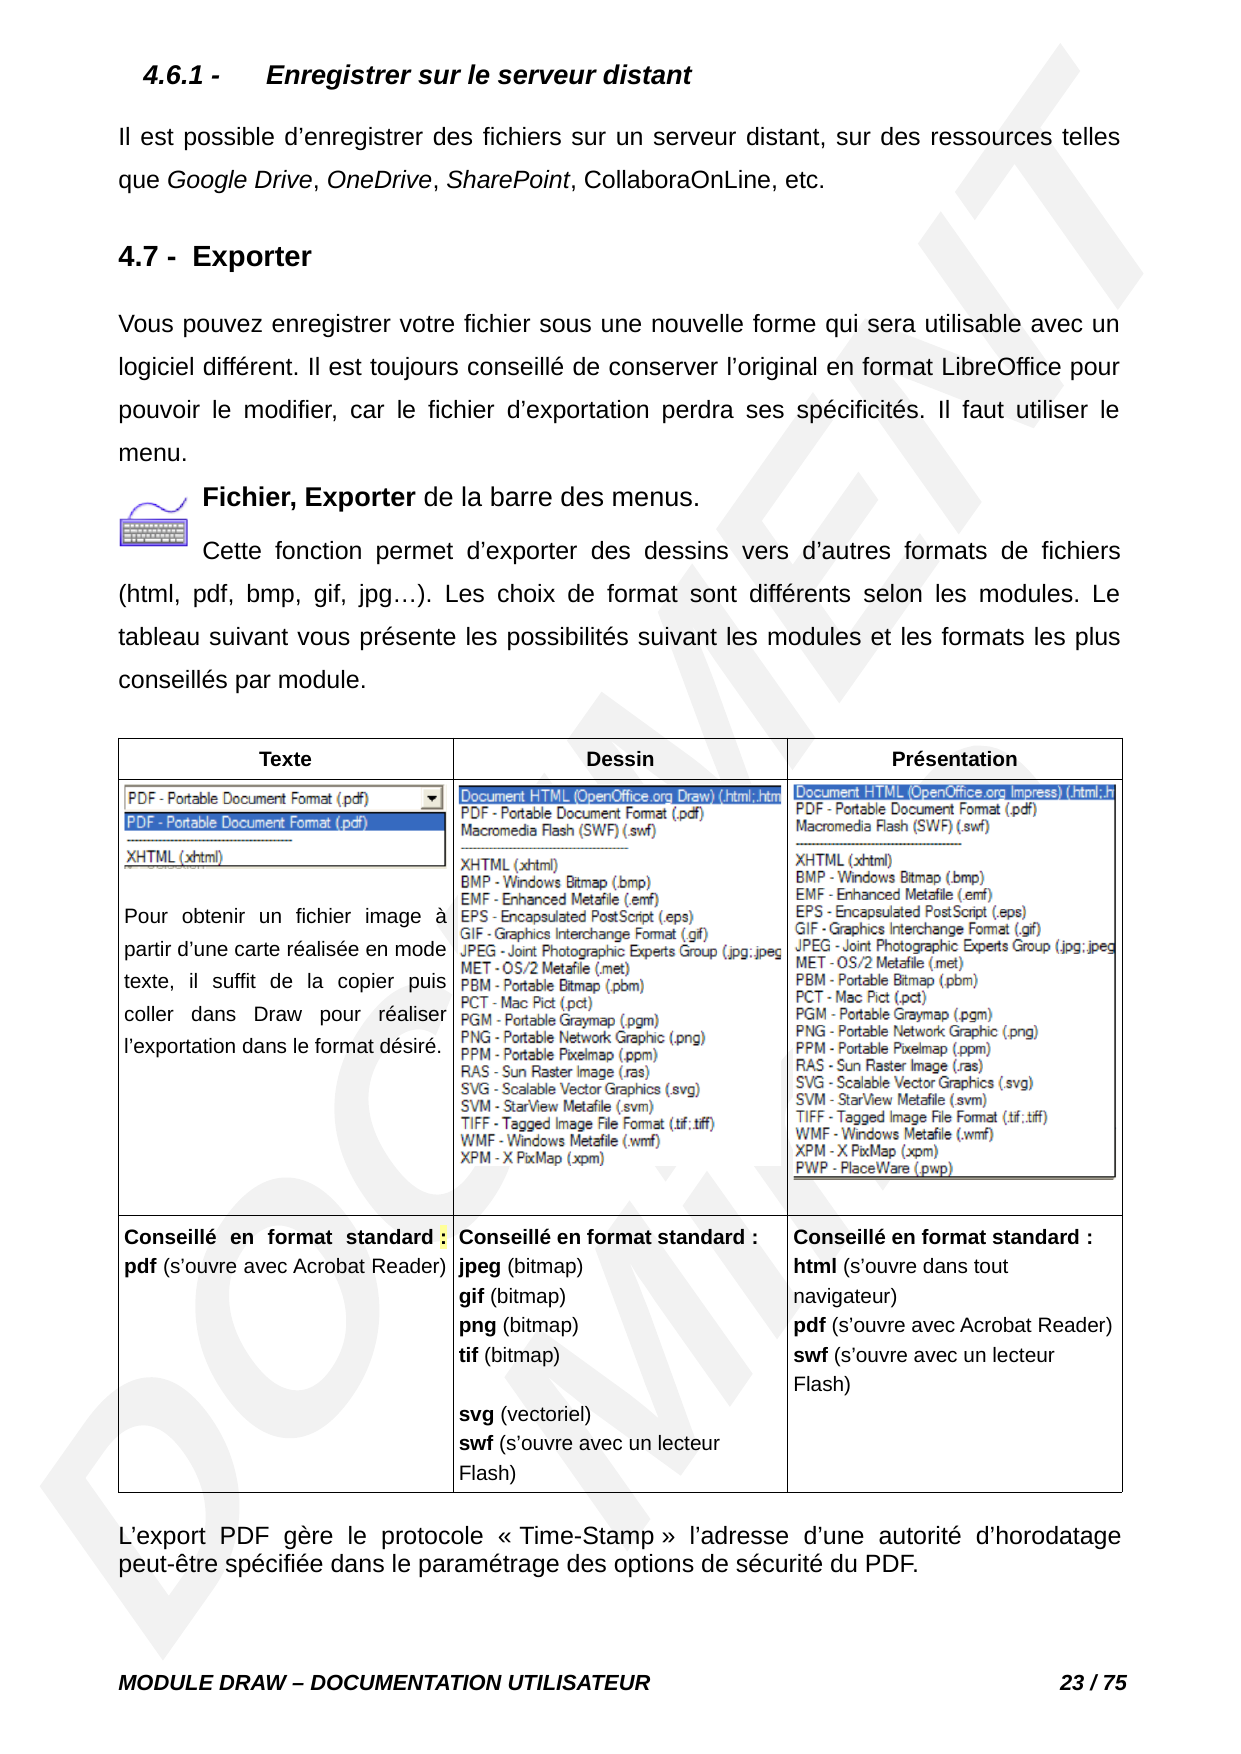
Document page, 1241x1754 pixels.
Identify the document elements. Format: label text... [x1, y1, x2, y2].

table_cell [788, 780, 1122, 1215]
text Il est possible d’enregistrer des fichiers sur un serveur distant, sur des ressources telles que Google Drive, OneDrive, SharePoint, CollaboraOnLine, etc. [118, 122, 1122, 193]
picture [458, 784, 782, 1166]
text L’export PDF gère le protocole « Time-Stamp » l’adresse d’une autorité d’horodatage peut-être spécifiée dans le paramétrage des options de sécurité du PDF. [118, 1521, 1122, 1578]
table_cell Pour obtenir un fichier image à partir d’une carte réalisée en mode texte, il suffit de la copier puis coller dans Draw pour réaliser l’exportation dans le format désiré. [119, 780, 453, 1215]
subtitle Exporter [118, 239, 1122, 273]
picture [115, 485, 191, 561]
table_header Dessin [454, 739, 787, 778]
table_cell Conseillé en format standard : jpeg (bitmap) gif (bitmap) png (bitmap) tif (bitmap) svg (vectoriel) swf (s’ouvre avec un lecteur Flash) [454, 1216, 787, 1492]
text Fichier, Exporter de la barre des menus. [118, 481, 1122, 512]
subtitle Enregistrer sur le serveur distant [143, 59, 1122, 90]
picture [793, 784, 1117, 1180]
text Cette fonction permet d’exporter des dessins vers d’autres formats de fichiers (html, pdf, bmp, gif, jpg…). Les choix de format sont différents selon les modules. Le tableau suivant vous présente les possibilités suivant les modules et les formats les plus conseillés par module. [118, 536, 1122, 694]
table_header Présentation [788, 739, 1122, 778]
picture [124, 784, 447, 869]
table_header Texte [119, 739, 453, 778]
text Vous pouvez enregistrer votre fichier sous une nouvelle forme qui sera utilisable avec un logiciel différent. Il est toujours conseillé de conserver l’original en format LibreOffice pour pouvoir le modifier, car le fichier d’exportation perdra ses spécificités. Il faut utiliser le menu. [118, 309, 1122, 467]
table_cell Conseillé en format standard : pdf (s’ouvre avec Acrobat Reader) [119, 1216, 453, 1492]
table_cell [454, 780, 787, 1215]
table_cell Conseillé en format standard : html (s’ouvre dans tout navigateur) pdf (s’ouvre avec Acrobat Reader) swf (s’ouvre avec un lecteur Flash) [788, 1216, 1122, 1492]
